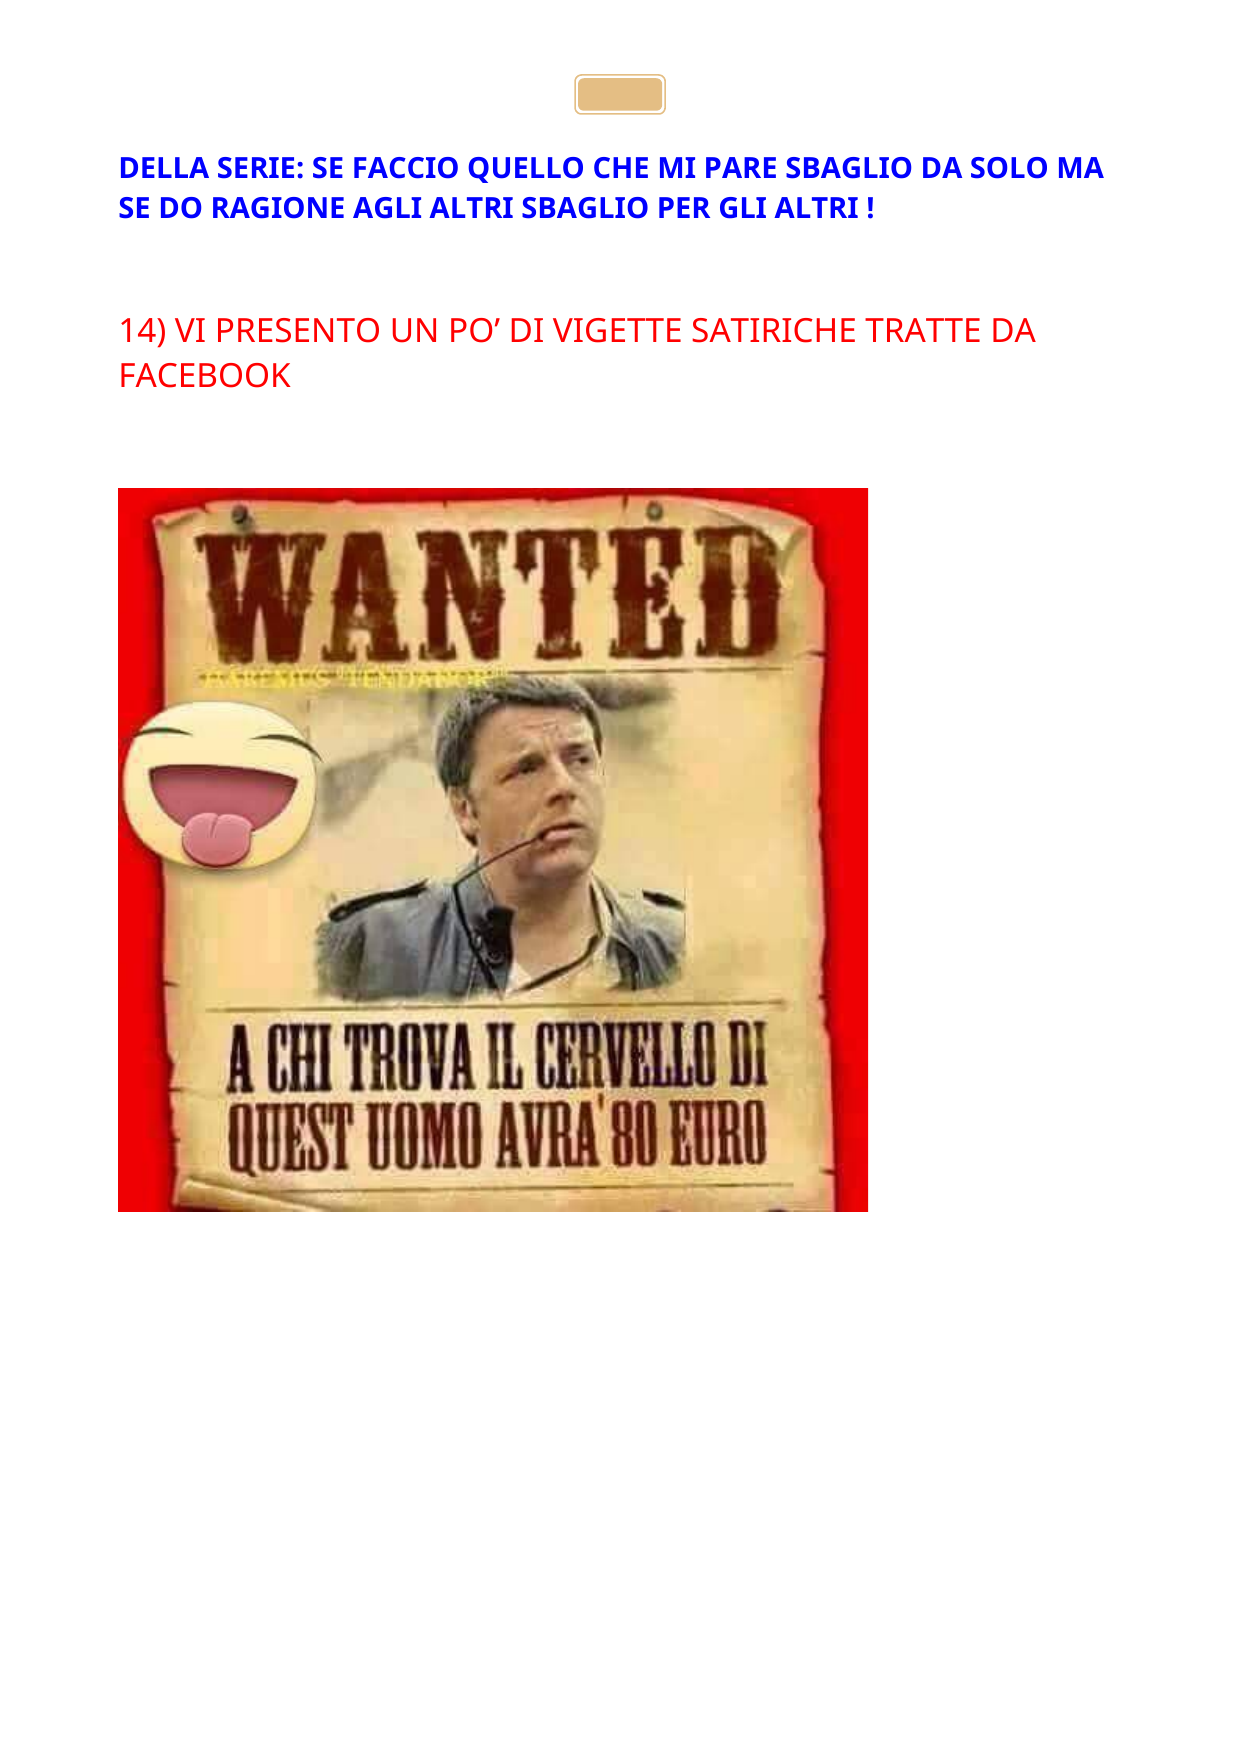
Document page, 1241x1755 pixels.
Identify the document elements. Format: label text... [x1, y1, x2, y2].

text 14) VI PRESENTO UN PO’ DI VIGETTE SATIRICHE TRATTE DA FACEBOOK [118, 306, 1122, 397]
text DELLA SERIE: SE FACCIO QUELLO CHE MI PARE SBAGLIO DA SOLO MA SE DO RAGIONE AGLI ALTRI SBAGLIO PER GLI ALTRI ! [118, 148, 1122, 227]
